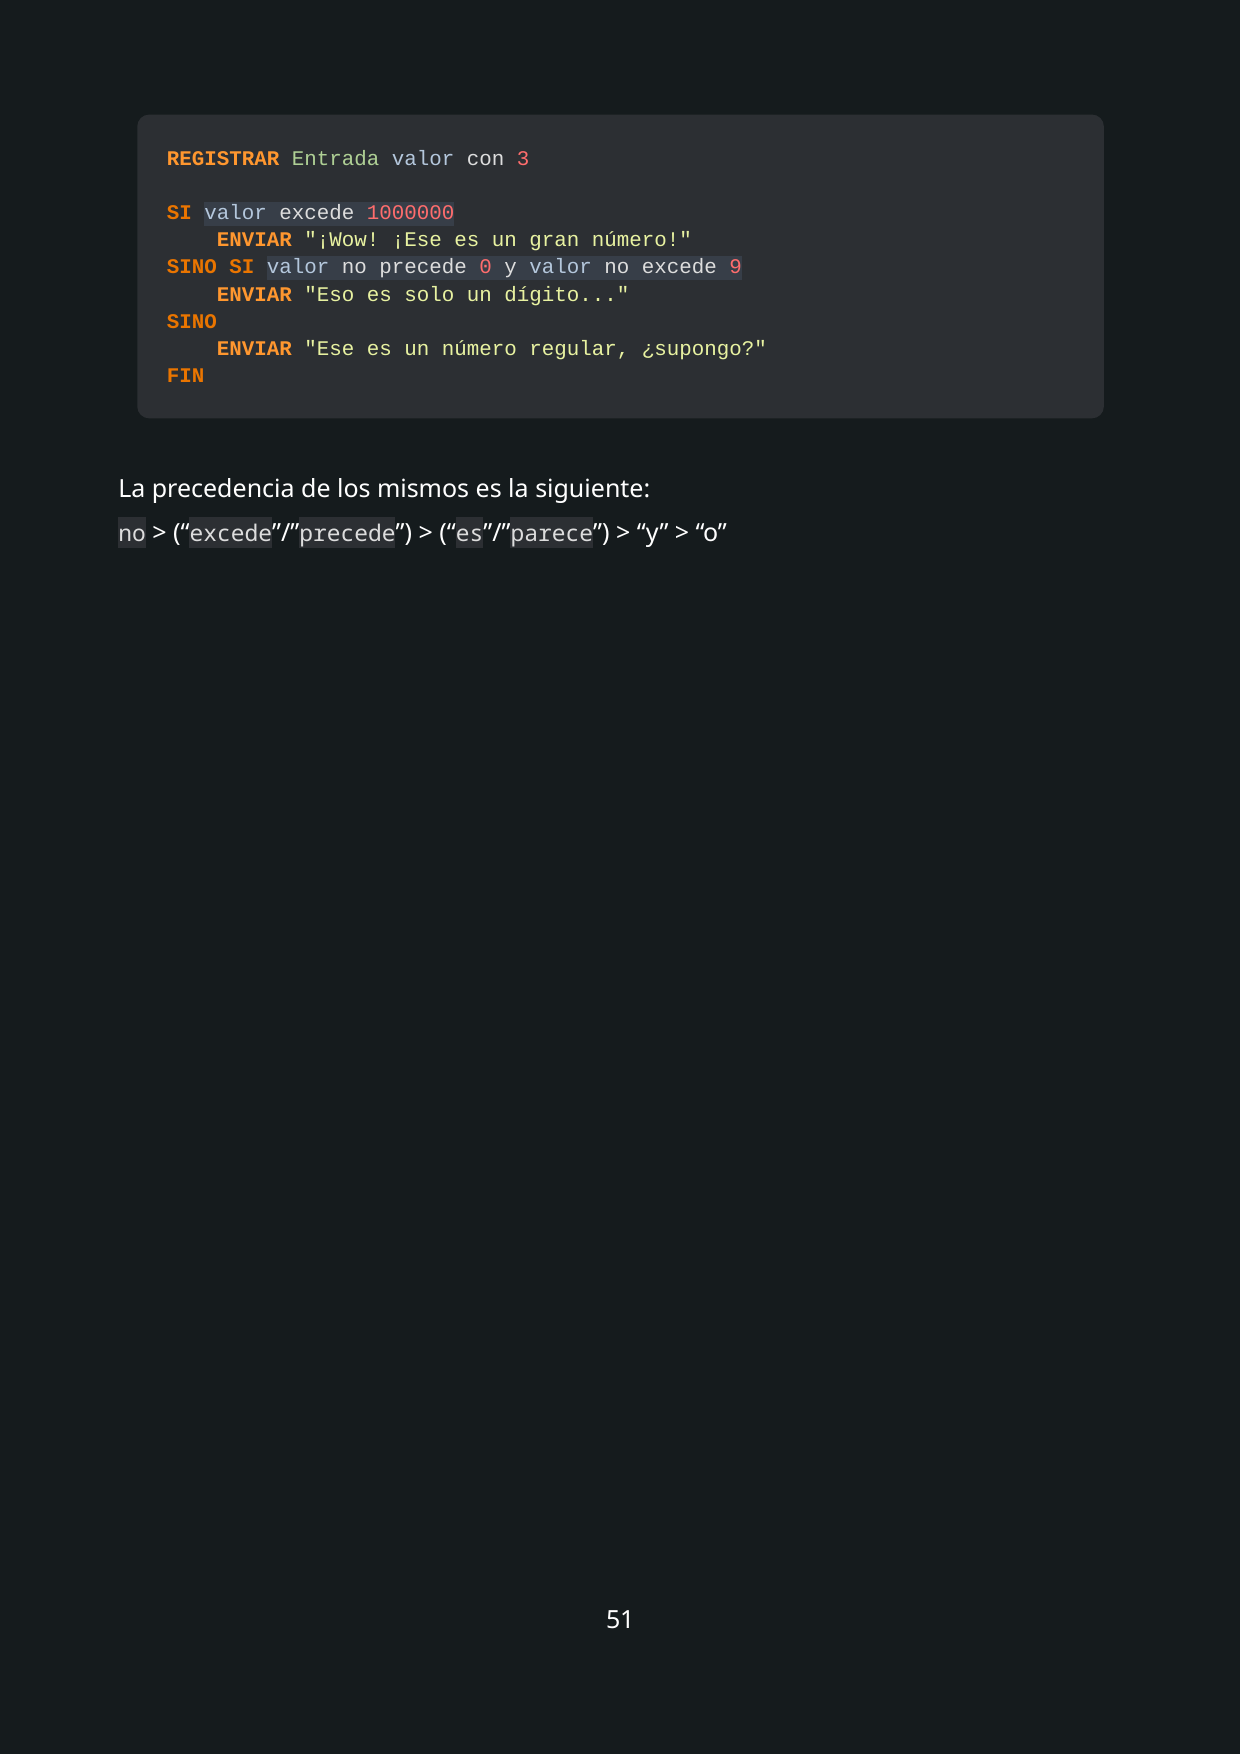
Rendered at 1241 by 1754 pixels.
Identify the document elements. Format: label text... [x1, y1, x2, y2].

text La precedencia de los mismos es la siguiente: no > (“excede”/”precede”) > (“es”/”parece”) > “y” > “o” [118, 470, 1122, 549]
